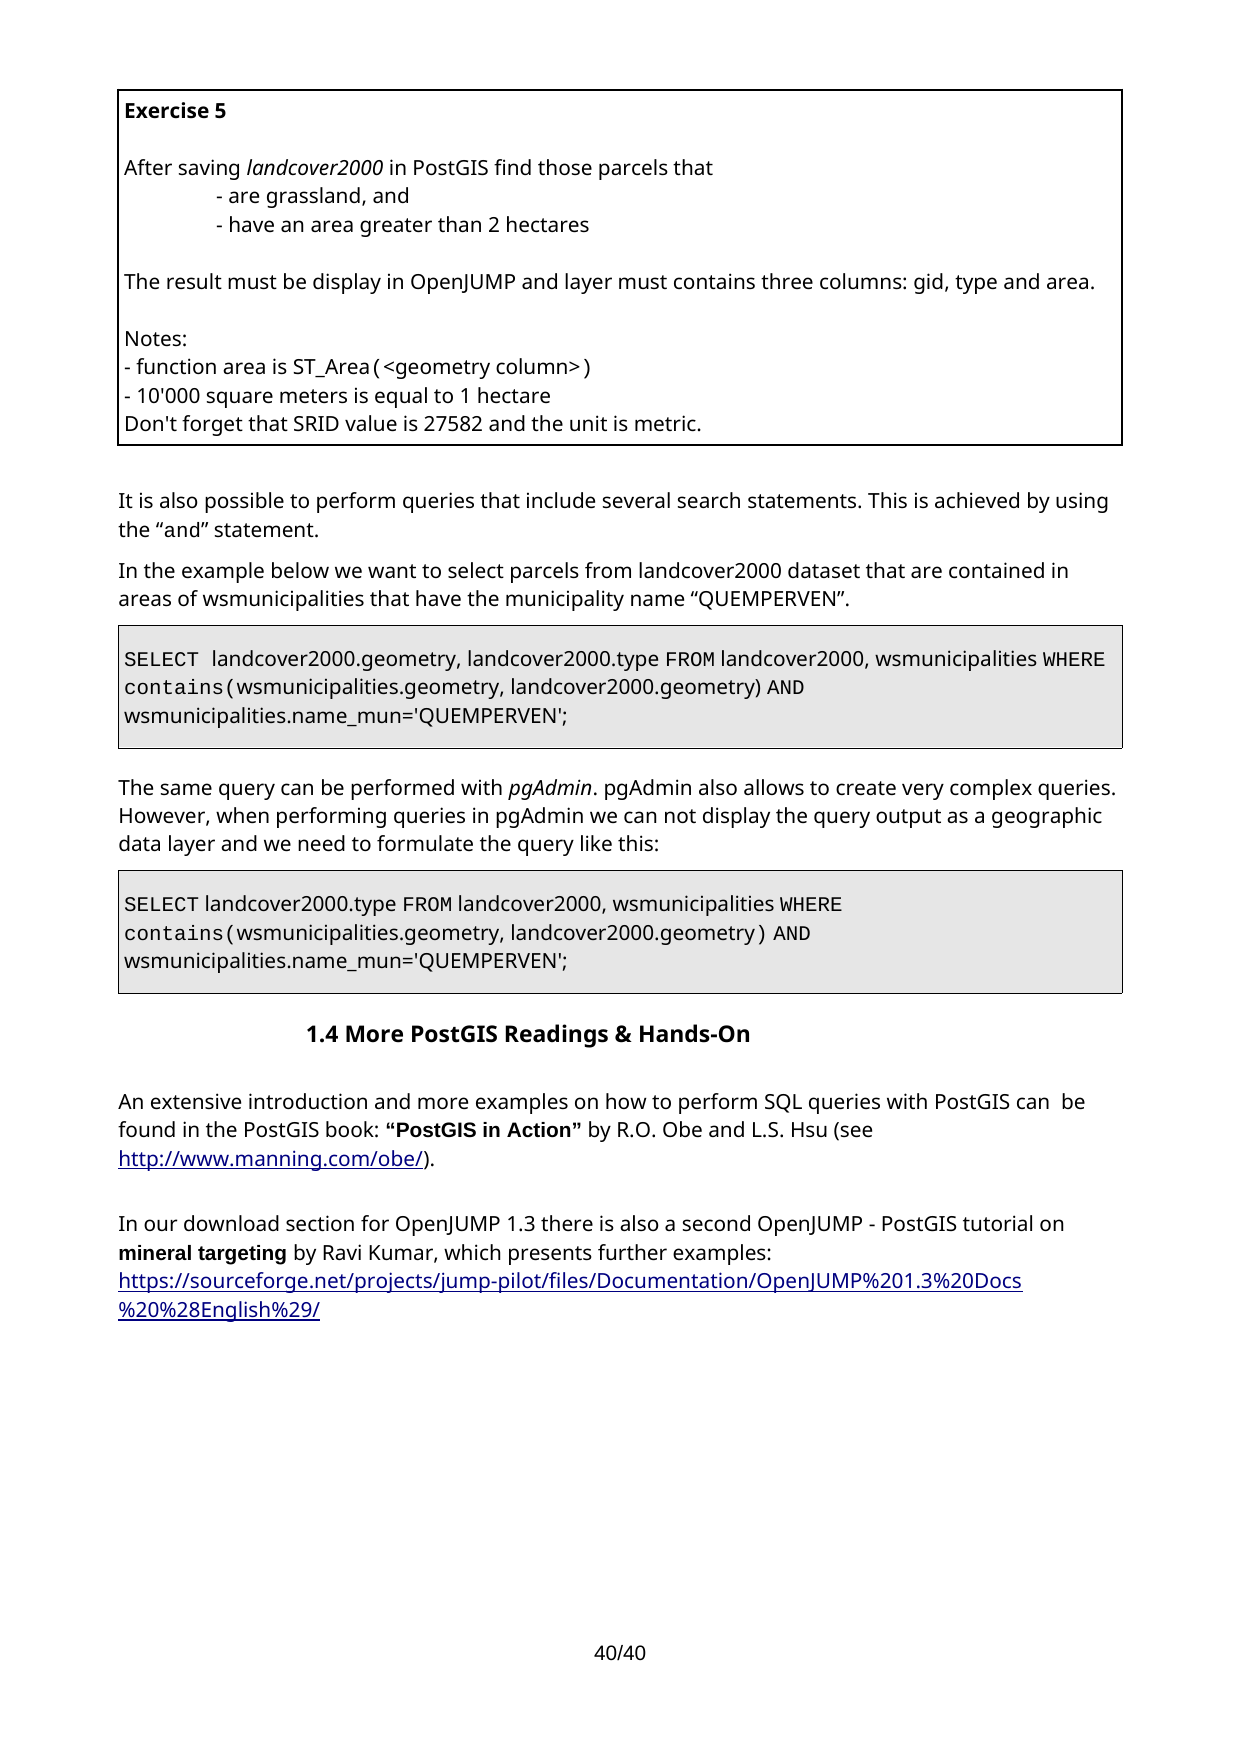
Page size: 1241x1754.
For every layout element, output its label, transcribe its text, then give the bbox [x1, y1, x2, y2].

table_header SELECT landcover2000.type FROM landcover2000, wsmunicipalities WHERE contains(wsmunicipalities.geometry, landcover2000.geometry) AND wsmunicipalities.name_mun='QUEMPERVEN'; [119, 871, 1122, 993]
text It is also possible to perform queries that include several search statements. This is achieved by using the “and” statement. [118, 486, 1122, 543]
text In the example below we want to select parcels from landcover2000 dataset that are contained in areas of wsmunicipalities that have the municipality name “QUEMPERVEN”. [118, 556, 1122, 613]
table_header SELECT landcover2000.geometry, landcover2000.type FROM landcover2000, wsmunicipalities WHERE contains(wsmunicipalities.geometry, landcover2000.geometry) AND wsmunicipalities.name_mun='QUEMPERVEN'; [119, 626, 1122, 747]
text In our download section for OpenJUMP 1.3 there is also a second OpenJUMP - PostGIS tutorial on mineral targeting by Ravi Kumar, which presents further examples: https://sourceforge.net/projects/jump-pilot/files/Documentation/OpenJUMP%201.3%20Docs%20%28English%29/ [118, 1209, 1122, 1323]
text An extensive introduction and more examples on how to perform SQL queries with PostGIS can be found in the PostGIS book: “PostGIS in Action” by R.O. Obe and L.S. Hsu (see http://www.manning.com/obe/). [118, 1087, 1122, 1172]
text The same query can be performed with pgAdmin. pgAdmin also allows to create very complex queries. However, when performing queries in pgAdmin we can not display the query output as a geographic data layer and we need to formulate the query like this: [118, 773, 1122, 858]
list 1.4 More PostGIS Readings & Hands-On [268, 1018, 1122, 1049]
table_header Exercise 5 After saving landcover2000 in PostGIS find those parcels that - are grassland, and - have an area greater than 2 hectares The result must be display in OpenJUMP and layer must contains three columns: gid, type and area. Notes: - function area is ST_Area(<geometry column>) - 10'000 square meters is equal to 1 hectare Don't forget that SRID value is 27582 and the unit is metric. [119, 91, 1121, 443]
